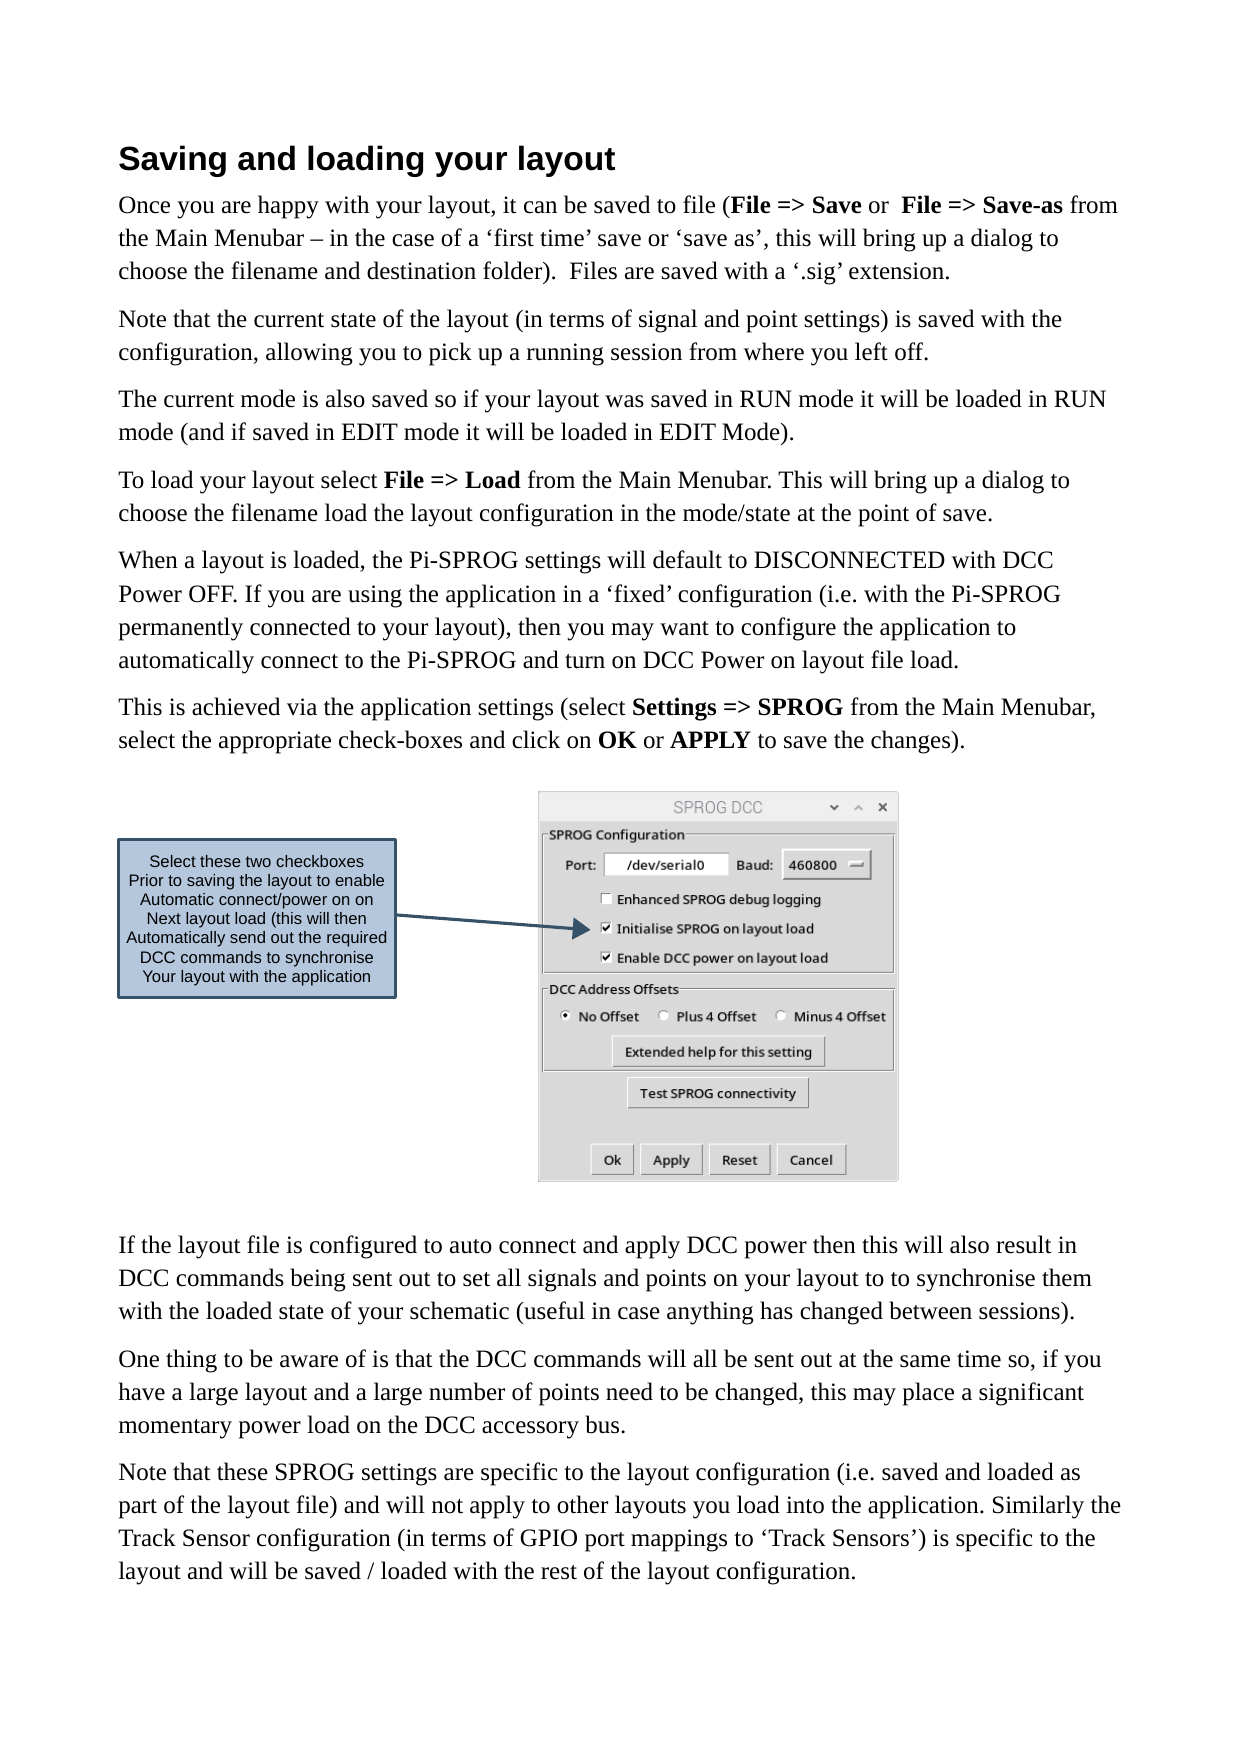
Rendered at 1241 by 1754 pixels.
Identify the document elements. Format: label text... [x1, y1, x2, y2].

text To load your layout select File => Load from the Main Menubar. This will bring up a dialog to choose the filename load the layout configuration in the mode/state at the point of save. [118, 465, 1122, 527]
text The current mode is also saved so if your layout was saved in RUN mode it will be loaded in RUN mode (and if saved in EDIT mode it will be loaded in EDIT Mode). [118, 384, 1122, 446]
text One thing to be aware of is that the DCC commands will all be sent out at the same time so, if you have a large layout and a large number of points need to be changed, this may place a significant momentary power load on the DCC accessory bus. [118, 1344, 1122, 1438]
text Once you are happy with your layout, it can be saved to file (File => Save or File => Save-as from the Main Menubar – in the case of a ‘first time’ save or ‘save as’, this will bring up a dialog to choose the filename and destination folder). Files are saved with a ‘.sig’ extension. [118, 190, 1122, 285]
picture [538, 791, 899, 1182]
text Note that the current state of the layout (in terms of signal and point settings) is saved with the configuration, allowing you to pick up a running session from where you left off. [118, 304, 1122, 366]
subtitle Saving and loading your layout [118, 139, 1122, 178]
text Note that these SPROG settings are specific to the layout configuration (i.e. saved and loaded as part of the layout file) and will not apply to other layouts you load into the application. Similarly the Track Sensor configuration (in terms of GPIO port mappings to ‘Track Sensors’) is specific to the layout and will be saved / loaded with the rest of the layout configuration. [118, 1457, 1122, 1585]
text When a layout is loaded, the Pi-SPROG settings will default to DISCONNECTED with DCC Power OFF. If you are using the application in a ‘fixed’ configuration (i.e. with the Pi-SPROG permanently connected to your layout), then you may want to configure the application to automatically connect to the Pi-SPROG and turn on DCC Power on layout file load. [118, 546, 1122, 673]
text This is achieved via the application settings (select Settings => SPROG from the Main Menubar, select the appropriate check-boxes and click on OK or APPLY to save the changes). [118, 692, 1122, 754]
text If the layout file is configured to auto connect and apply DCC power then this will also result in DCC commands being sent out to set all signals and points on your layout to to synchronise them with the loaded state of your schematic (useful in case anything has changed between sessions). [118, 1230, 1122, 1325]
